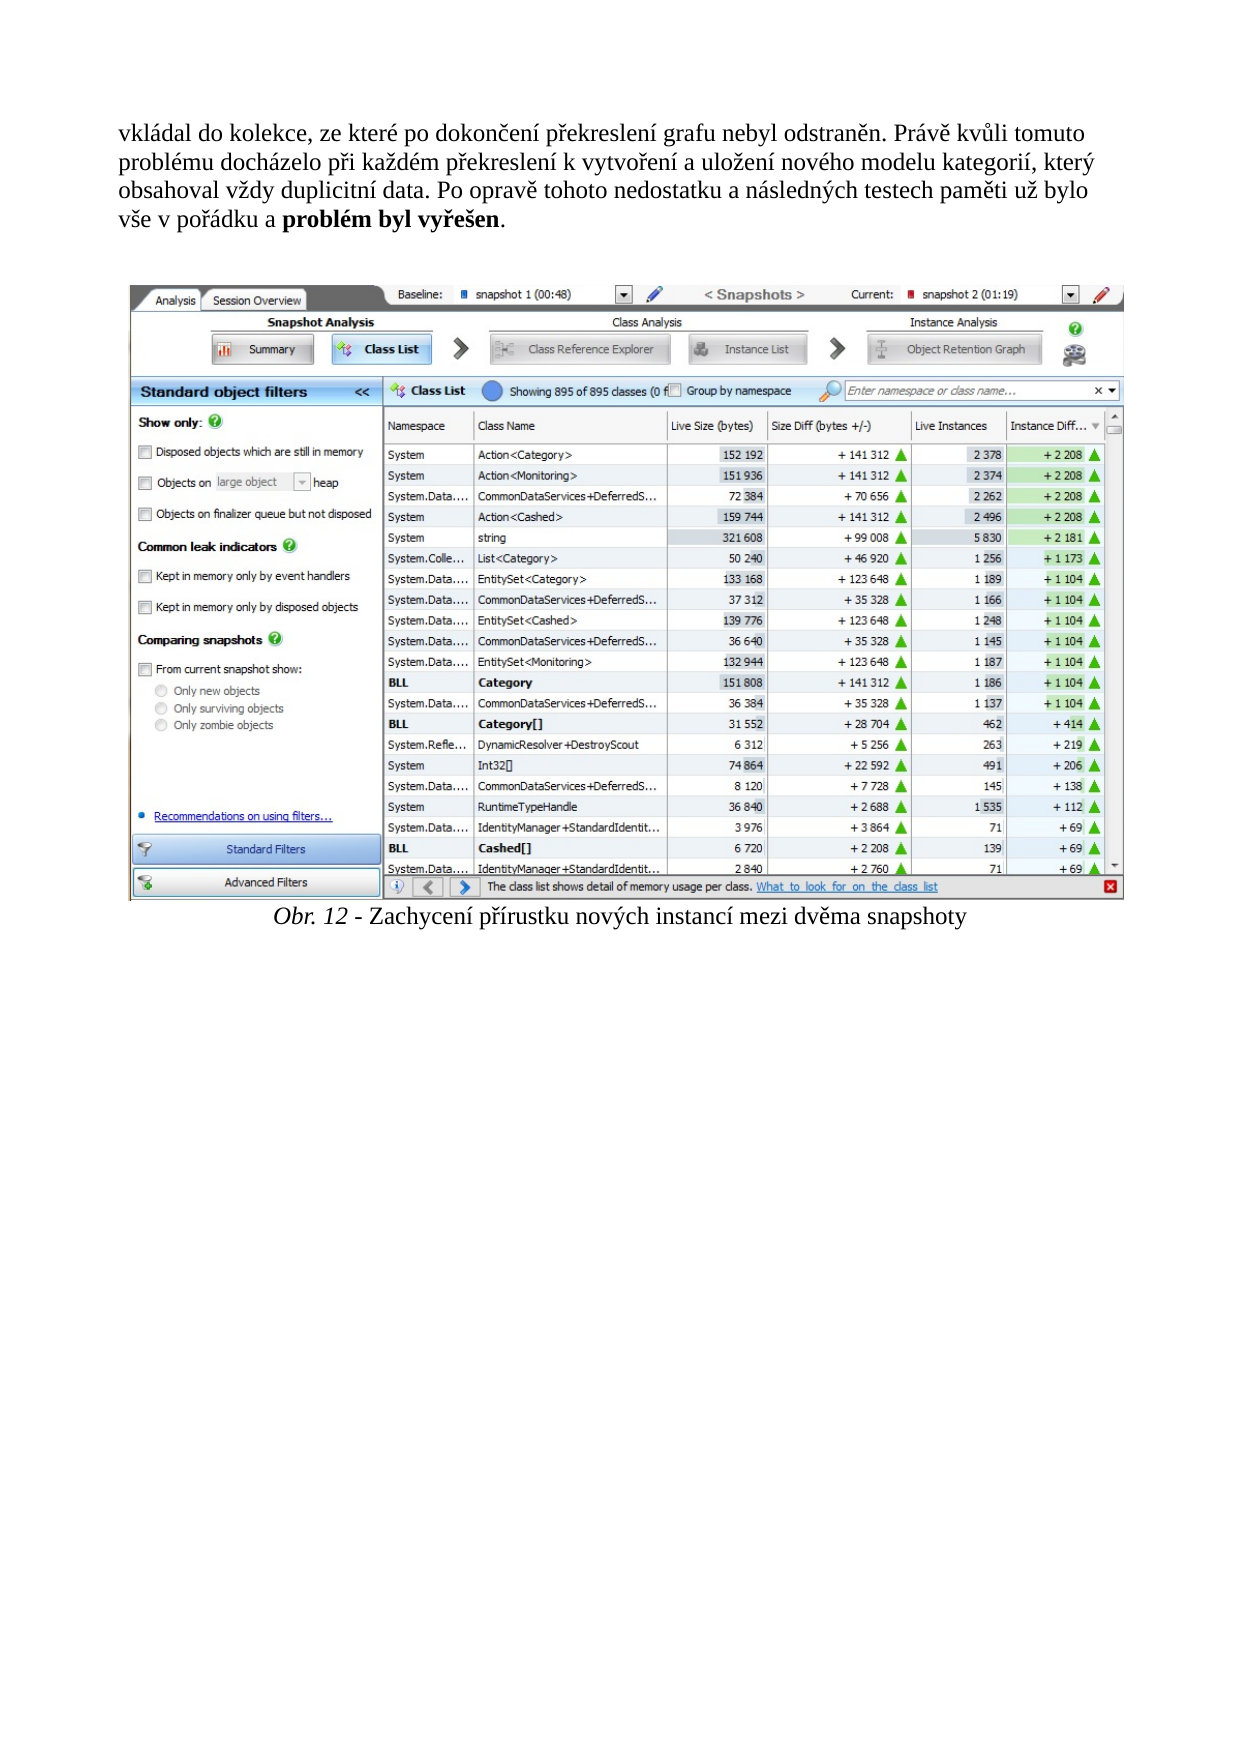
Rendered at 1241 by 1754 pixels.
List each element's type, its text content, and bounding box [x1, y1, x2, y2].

picture [128, 285, 1124, 901]
text vkládal do kolekce, ze které po dokončení překreslení grafu nebyl odstraněn. Právě kvůli tomuto problému docházelo při každém překreslení k vytvoření a uložení nového modelu kategorií, který obsahoval vždy duplicitní data. Po opravě tohoto nedostatku a následných testech paměti už bylo vše v pořádku a problém byl vyřešen. [118, 118, 1122, 262]
text Obr. 12 - Zachycení přírustku nových instancí mezi dvěma snapshoty [118, 274, 1122, 930]
